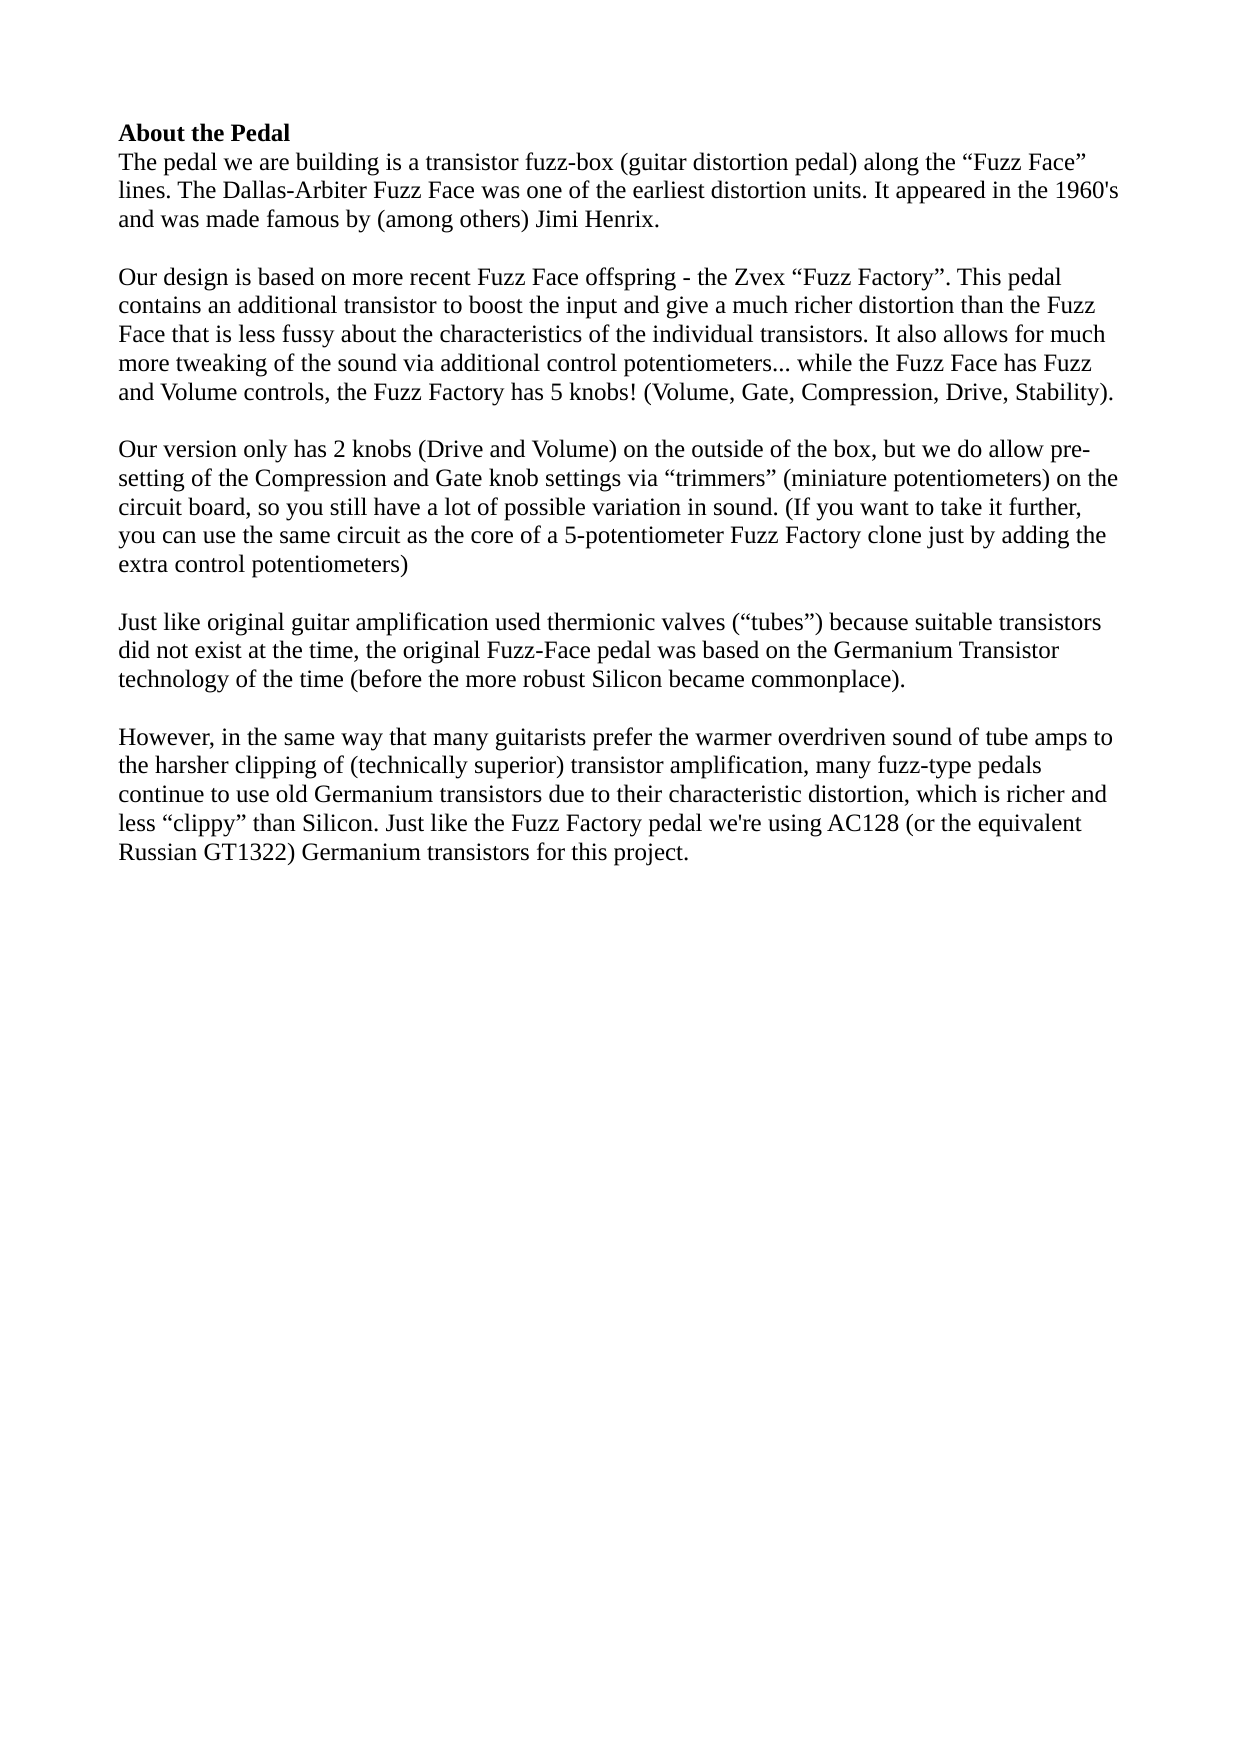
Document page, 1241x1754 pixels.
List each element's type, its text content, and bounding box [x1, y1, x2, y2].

text However, in the same way that many guitarists prefer the warmer overdriven sound of tube amps to the harsher clipping of (technically superior) transistor amplification, many fuzz-type pedals continue to use old Germanium transistors due to their characteristic distortion, which is richer and less “clippy” than Silicon. Just like the Fuzz Factory pedal we're using AC128 (or the equivalent Russian GT1322) Germanium transistors for this project. [118, 722, 1122, 866]
text Just like original guitar amplification used thermionic valves (“tubes”) because suitable transistors did not exist at the time, the original Fuzz-Face pedal was based on the Germanium Transistor technology of the time (before the more robust Silicon became commonplace). [118, 607, 1122, 693]
text The pedal we are building is a transistor fuzz-box (guitar distortion pedal) along the “Fuzz Face” lines. The Dallas-Arbiter Fuzz Face was one of the earliest distortion units. It appeared in the 1960's and was made famous by (among others) Jimi Henrix. [118, 147, 1122, 233]
text About the Pedal [118, 118, 1122, 147]
text Our design is based on more recent Fuzz Face offspring - the Zvex “Fuzz Factory”. This pedal contains an additional transistor to boost the input and give a much richer distortion than the Fuzz Face that is less fussy about the characteristics of the individual transistors. It also allows for much more tweaking of the sound via additional control potentiometers... while the Fuzz Face has Fuzz and Volume controls, the Fuzz Factory has 5 knobs! (Volume, Gate, Compression, Drive, Stability). [118, 262, 1122, 406]
text Our version only has 2 knobs (Drive and Volume) on the outside of the box, but we do allow pre-setting of the Compression and Gate knob settings via “trimmers” (miniature potentiometers) on the circuit board, so you still have a lot of possible variation in sound. (If you want to take it further, you can use the same circuit as the core of a 5-potentiometer Fuzz Factory clone just by adding the extra control potentiometers) [118, 434, 1122, 578]
